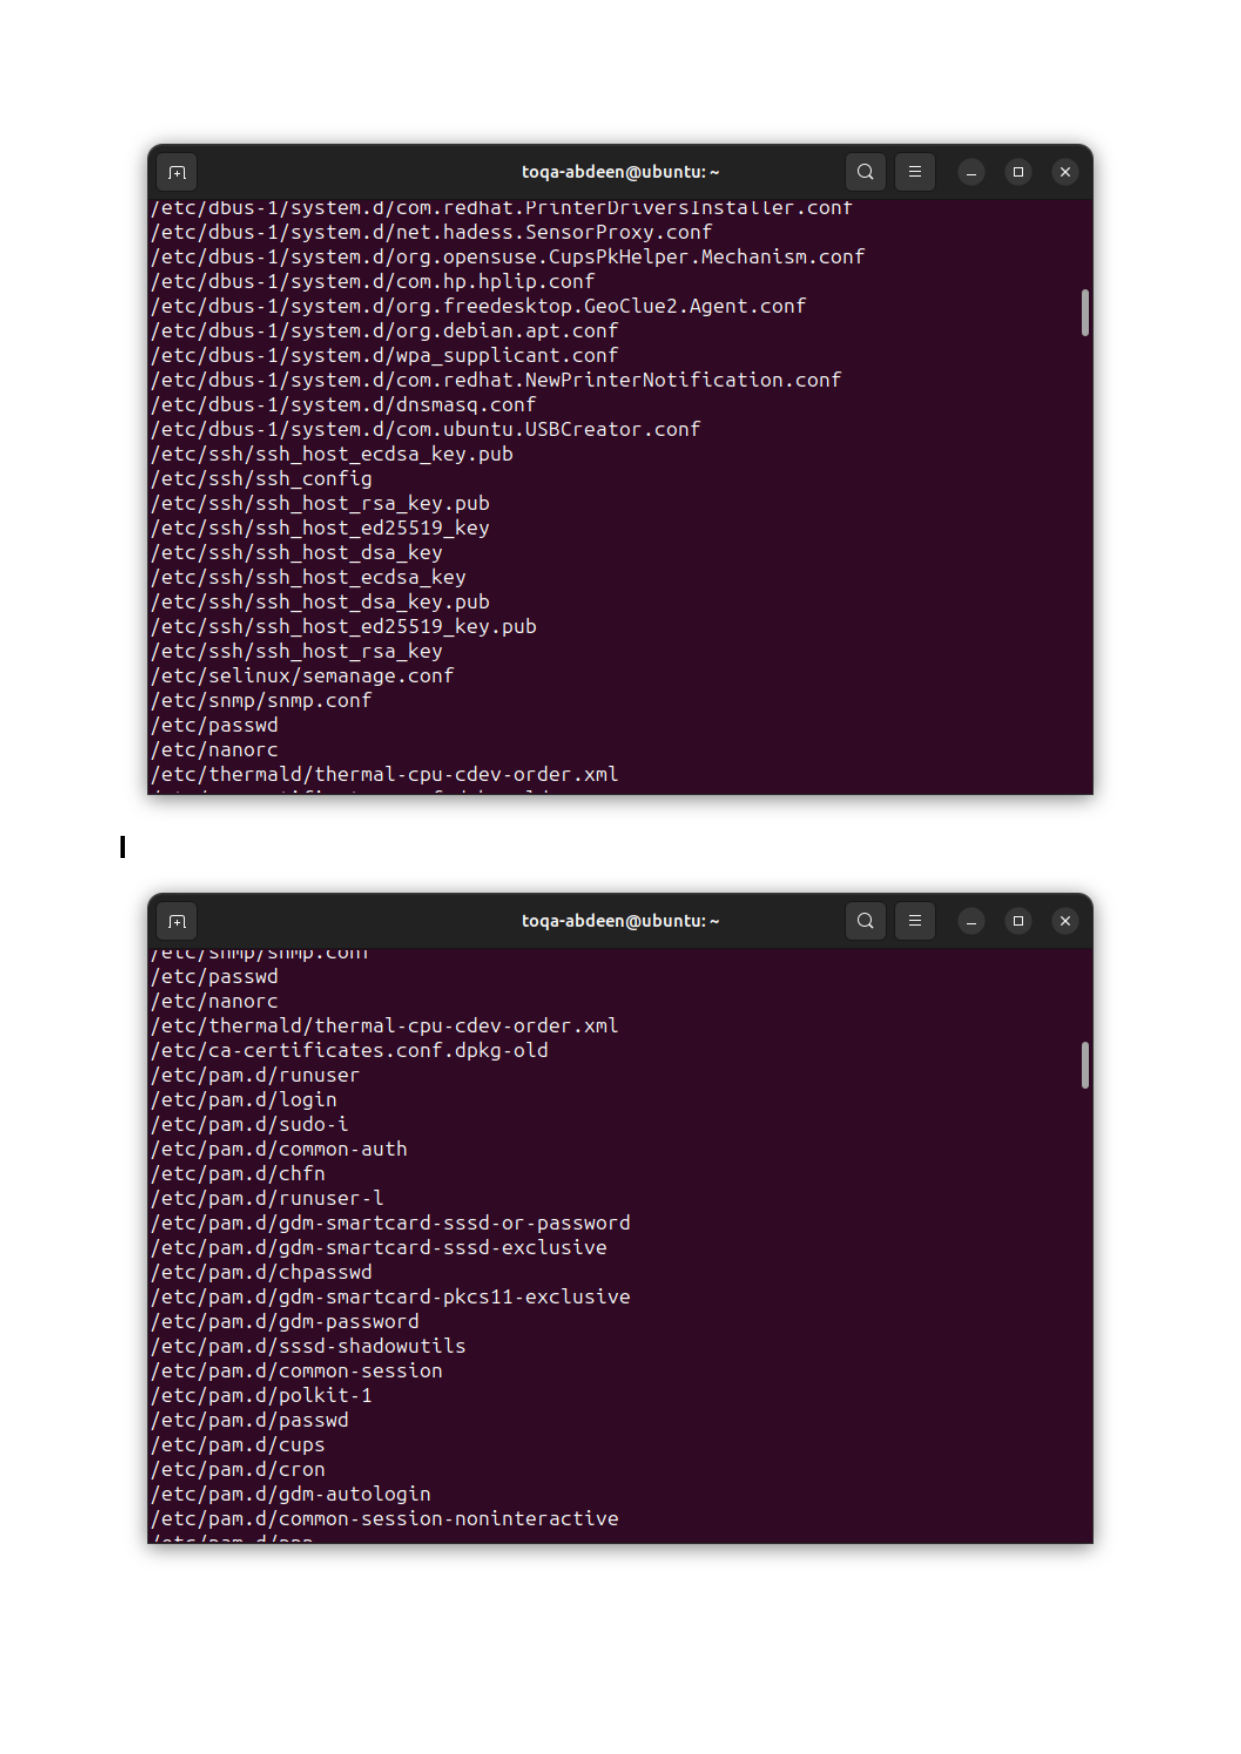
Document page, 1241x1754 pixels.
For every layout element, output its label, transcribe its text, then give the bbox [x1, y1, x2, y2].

text l [118, 828, 1122, 867]
picture [118, 867, 1123, 1577]
picture [118, 118, 1123, 828]
